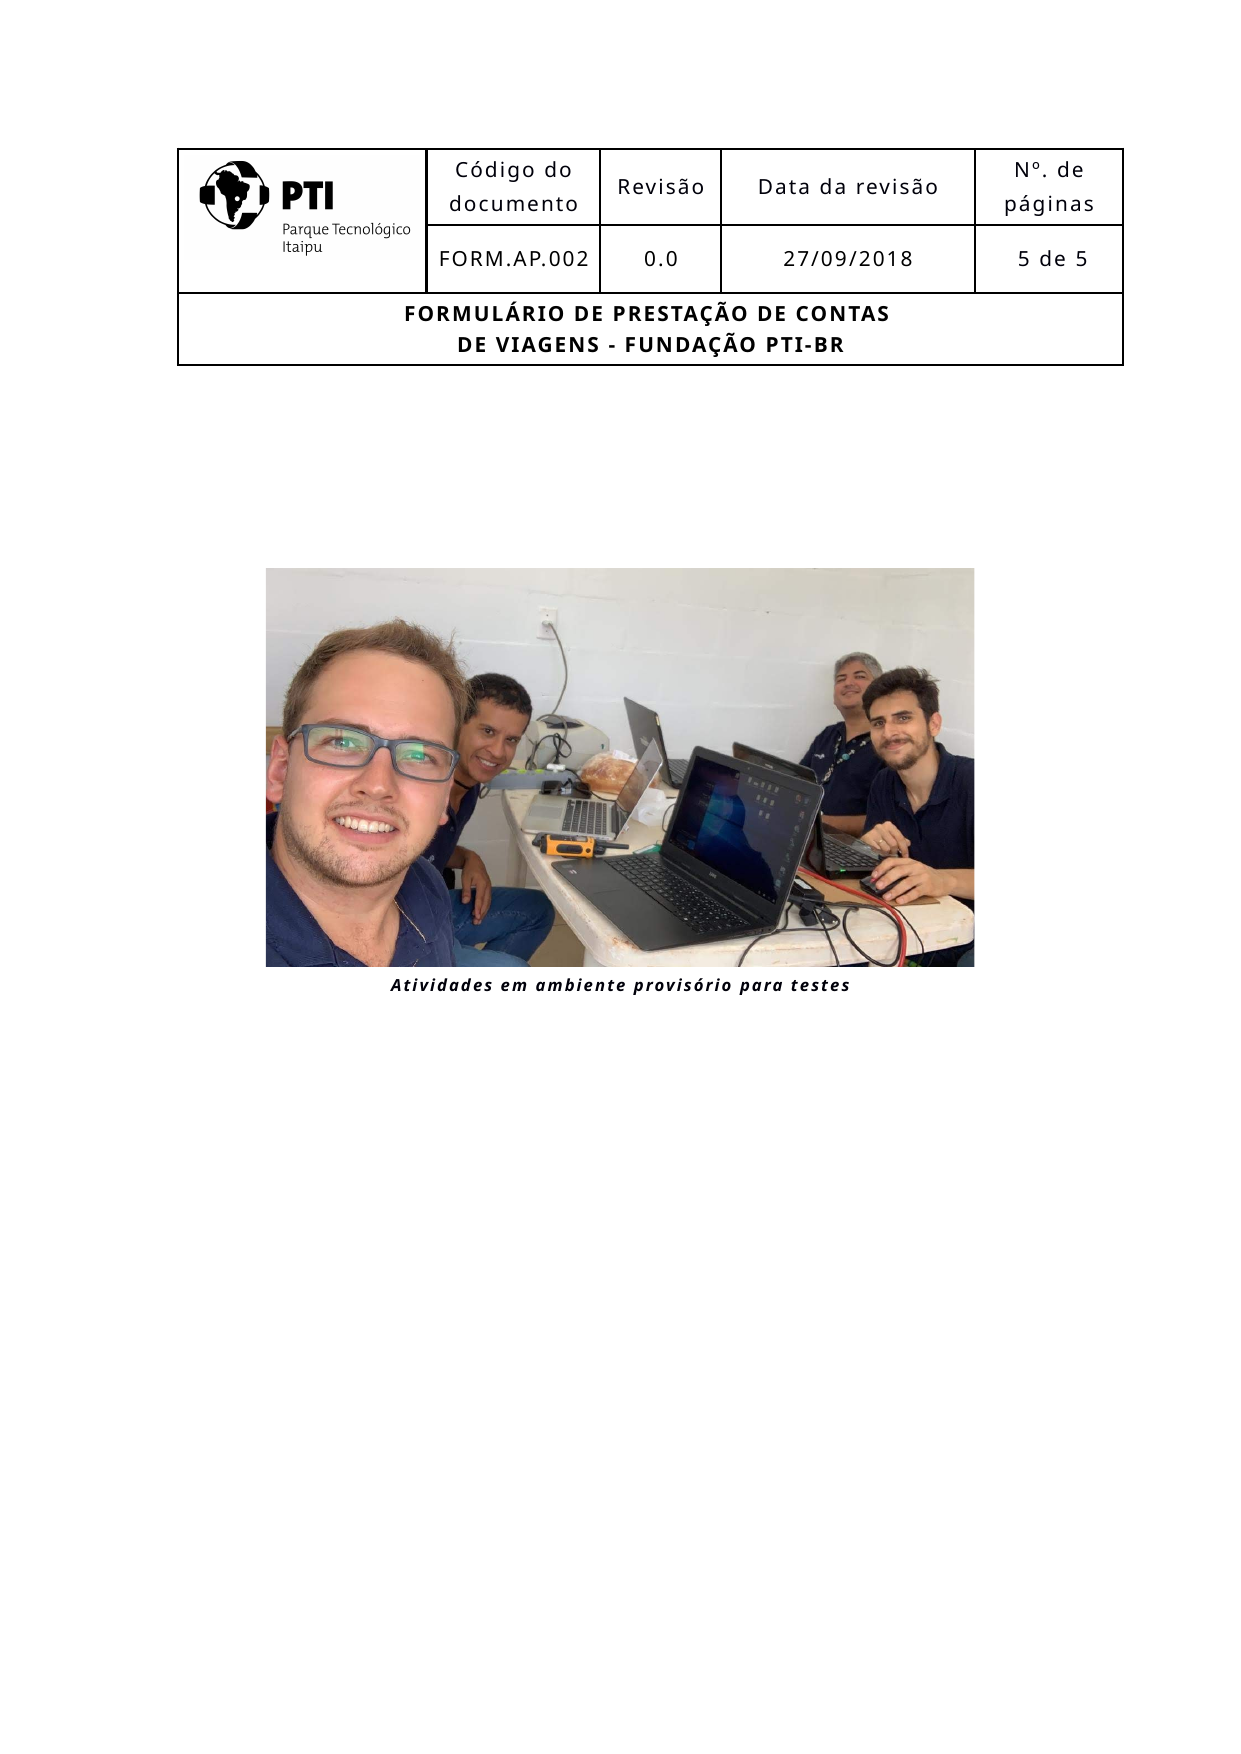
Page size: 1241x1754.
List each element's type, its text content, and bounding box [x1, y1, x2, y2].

picture [183, 155, 421, 260]
picture [265, 568, 975, 967]
text Atividades em ambiente provisório para testes [266, 967, 974, 996]
